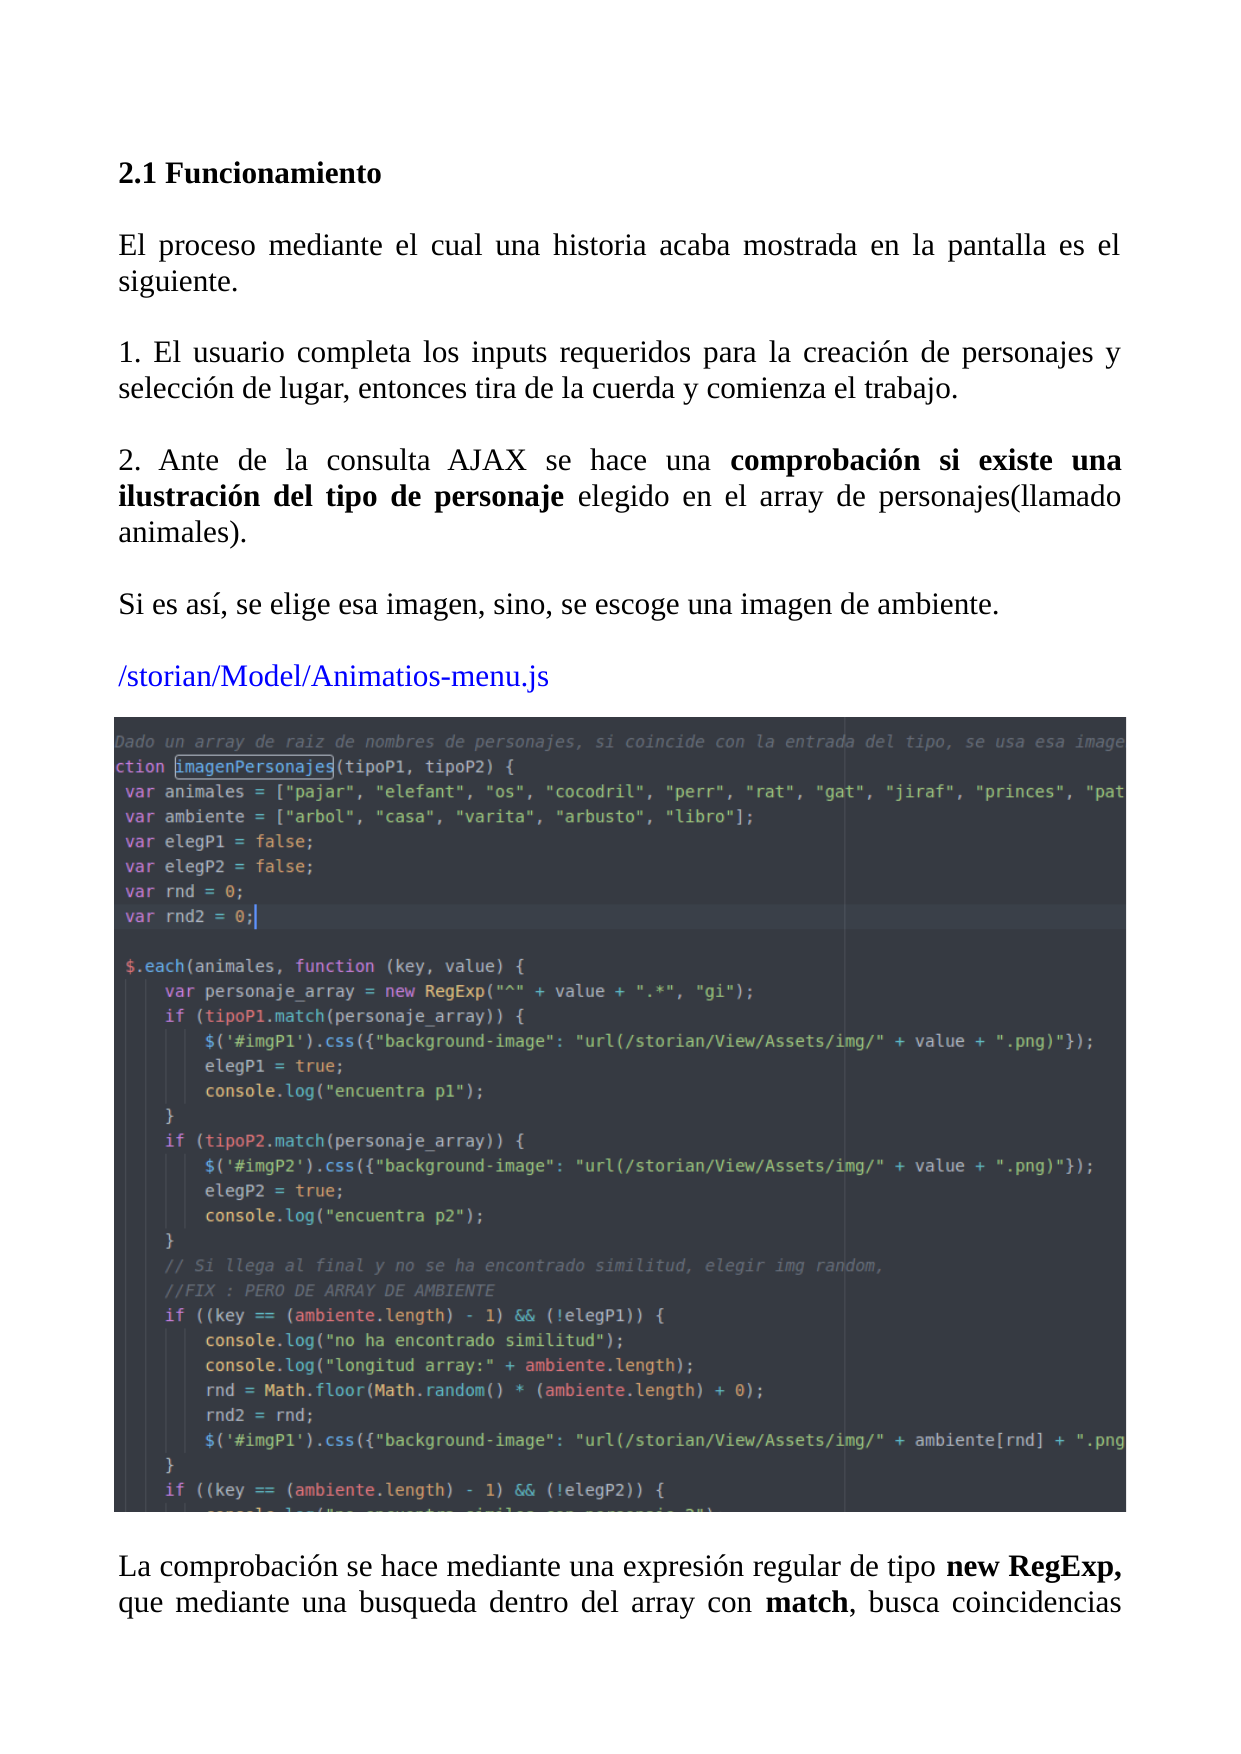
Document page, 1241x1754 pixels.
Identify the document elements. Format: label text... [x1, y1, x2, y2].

text 1. El usuario completa los inputs requeridos para la creación de personajes y selección de lugar, entonces tira de la cuerda y comienza el trabajo. [118, 334, 1122, 406]
text El proceso mediante el cual una historia acaba mostrada en la pantalla es el siguiente. [118, 226, 1122, 298]
text /storian/Model/Animatios-menu.js [118, 657, 1122, 693]
text 2.1 Funcionamiento [118, 154, 1122, 190]
text 2. Ante de la consulta AJAX se hace una comprobación si existe una ilustración del tipo de personaje elegido en el array de personajes(llamado animales). [118, 442, 1122, 549]
text La comprobación se hace mediante una expresión regular de tipo new RegExp, que mediante una busqueda dentro del array con match, busca coincidencias [118, 1547, 1122, 1619]
text Si es así, se elige esa imagen, sino, se escoge una imagen de ambiente. [118, 585, 1122, 621]
picture [114, 717, 1127, 1512]
